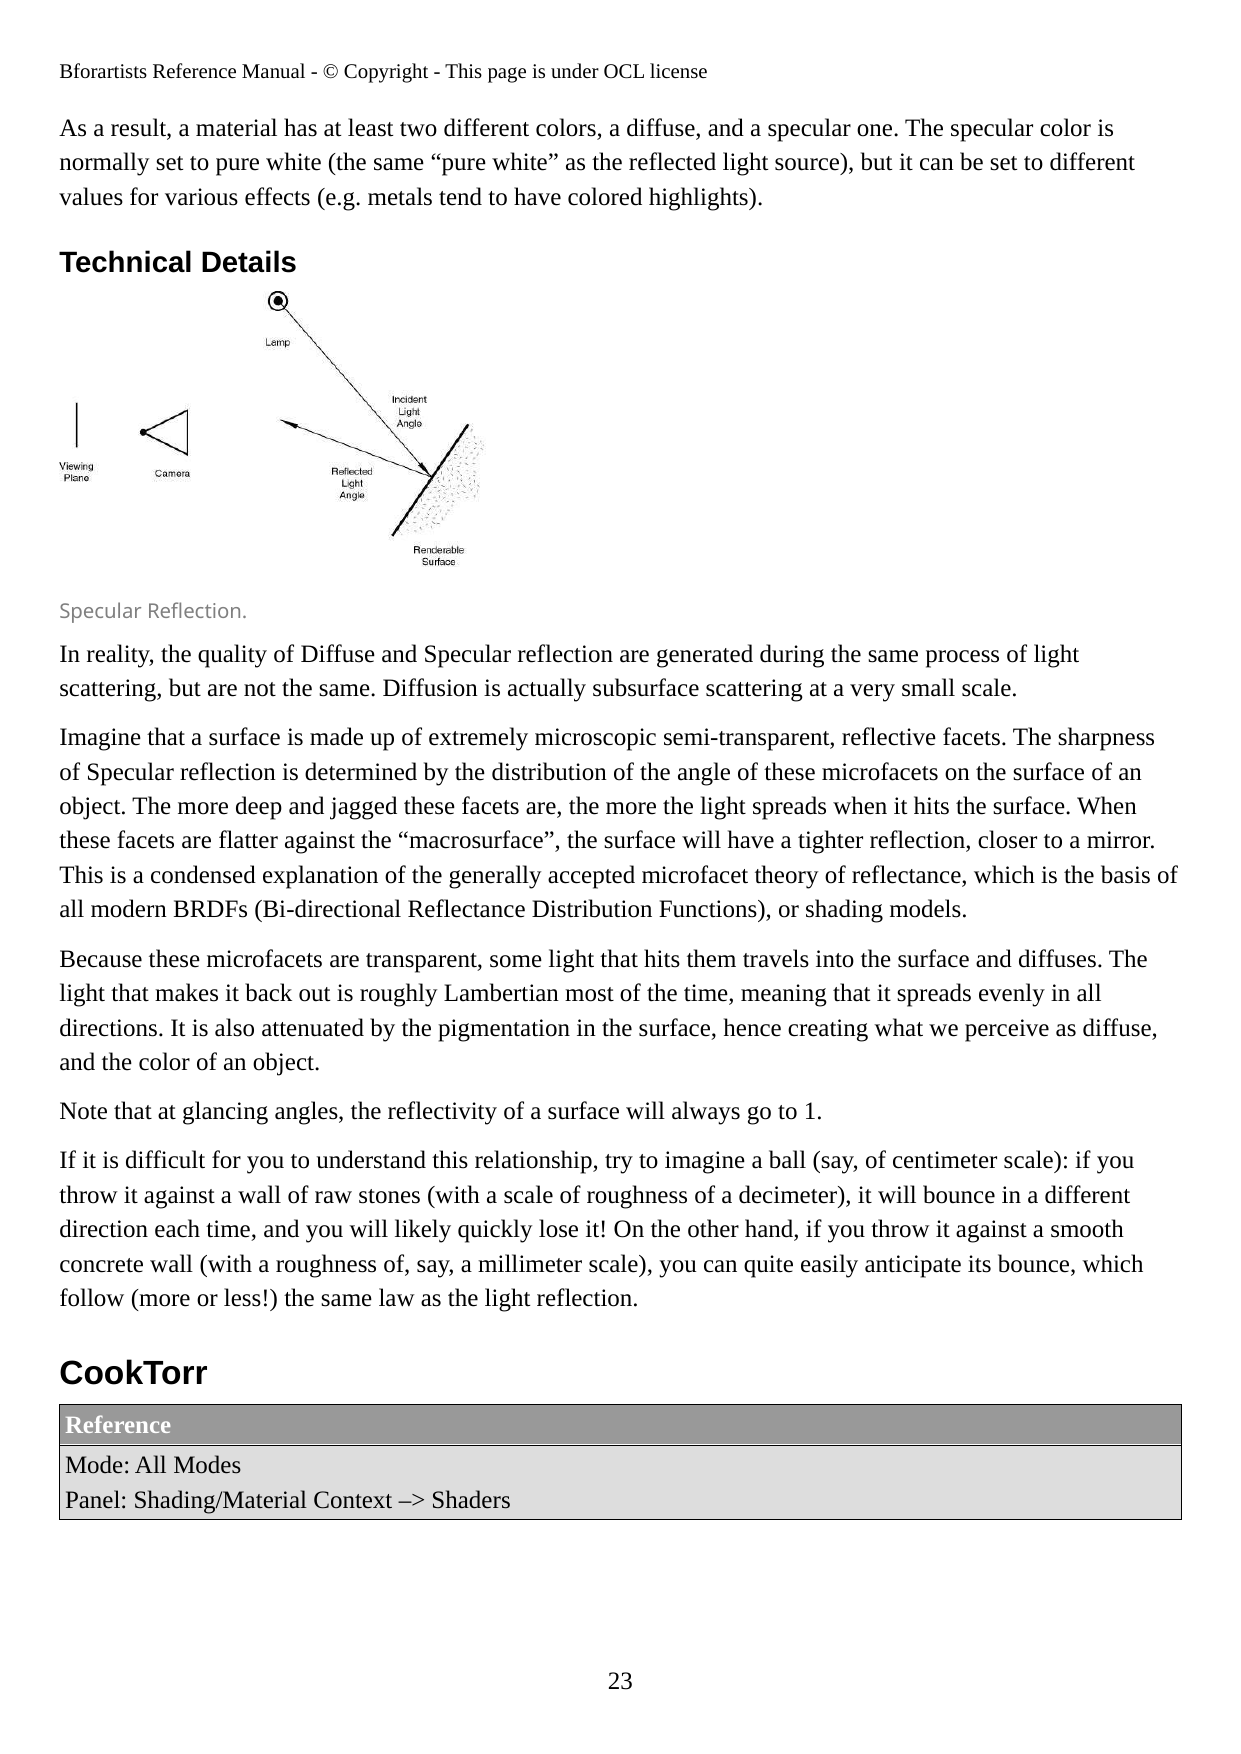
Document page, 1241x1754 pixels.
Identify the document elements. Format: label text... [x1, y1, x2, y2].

text Specular Reflection. [59, 593, 1181, 624]
text Note that at glancing angles, the reflectivity of a surface will always go to 1. [59, 1096, 1181, 1125]
table_cell Mode: All Modes Panel: Shading/Material Context –> Shaders [60, 1446, 1181, 1519]
table_header Reference [60, 1405, 1181, 1444]
text Because these microfacets are transparent, some light that hits them travels into the surface and diffuses. The light that makes it back out is roughly Lambertian most of the time, meaning that it spreads evenly in all directions. It is also attenuated by the pigmentation in the surface, hence creating what we perceive as diffuse, and the color of an object. [59, 944, 1181, 1076]
text As a result, a material has at least two different colors, a diffuse, and a specular one. The specular color is normally set to pure white (the same “pure white” as the reflected light source), but it can be set to different values for various effects (e.g. metals tend to have colored highlights). [59, 113, 1181, 210]
text If it is difficult for you to understand this relationship, try to imagine a ball (say, of centimeter scale): if you throw it against a wall of raw stones (with a scale of roughness of a decimeter), it will bounce in a different direction each time, and you will likely quickly lose it! On the other hand, if you throw it against a smooth concrete wall (with a roughness of, say, a millimeter scale), you can quite easily anticipate its bounce, which follow (more or less!) the same law as the light reflection. [59, 1145, 1181, 1312]
text Imagine that a surface is made up of extremely microscopic semi-transparent, reflective facets. The sharpness of Specular reflection is determined by the distribution of the angle of these microfacets on the surface of an object. The more deep and jagged these facets are, the more the light spreads when it hits the surface. When these facets are flatter against the “macrosurface”, the surface will have a tighter reflection, closer to a mirror. This is a condensed explanation of the generally accepted microfacet theory of reflectance, which is the basis of all modern BRDFs (Bi-directional Reflectance Distribution Functions), or shading models. [59, 722, 1181, 923]
subtitle CookTorr [59, 1353, 1181, 1392]
picture [59, 291, 487, 567]
subtitle Technical Details [59, 245, 1181, 279]
text In reality, the quality of Diffuse and Specular reflection are generated during the same process of light scattering, but are not the same. Diffusion is actually subsurface scattering at a very small scale. [59, 639, 1181, 702]
